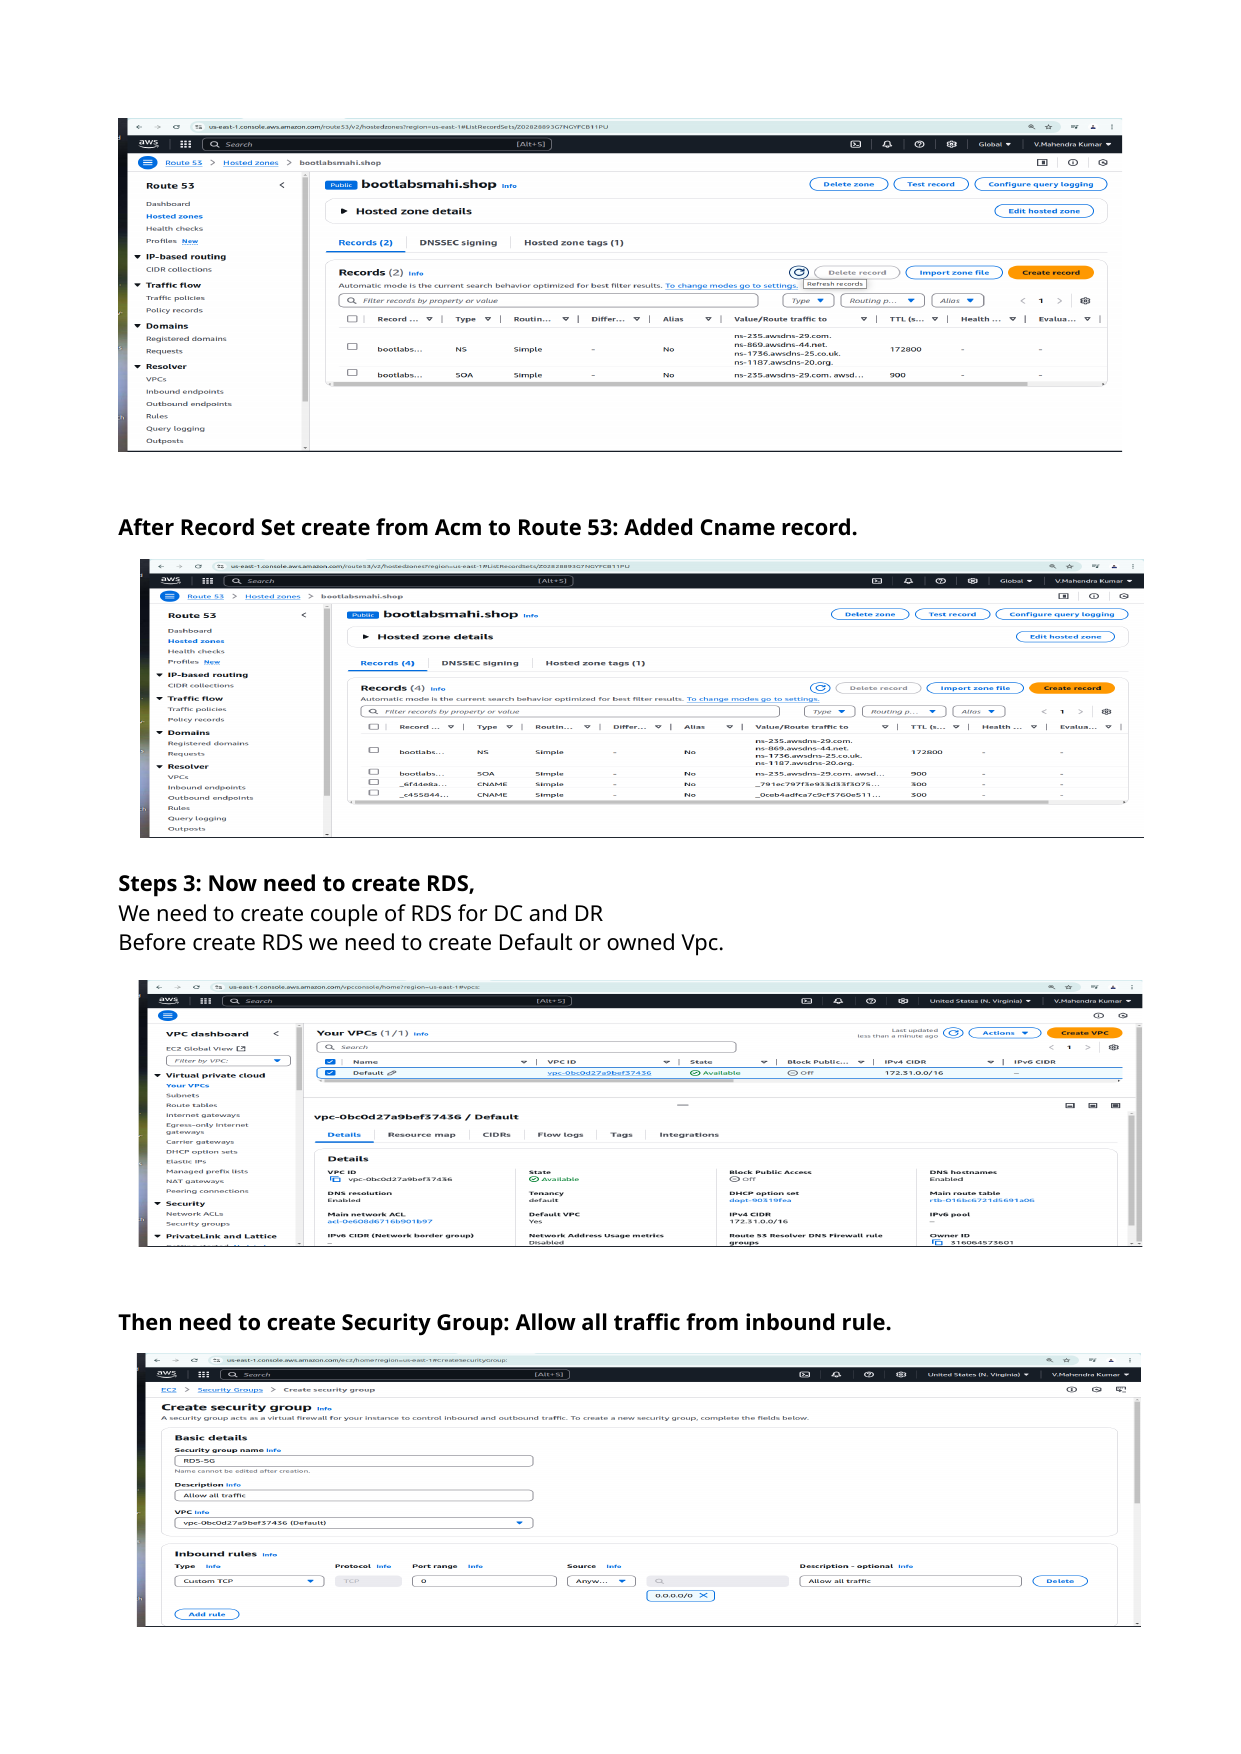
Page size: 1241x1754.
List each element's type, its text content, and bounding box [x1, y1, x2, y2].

text Then need to create Security Group: Allow all traffic from inbound rule. [118, 1306, 1122, 1336]
picture [140, 559, 1144, 838]
picture [118, 118, 1123, 452]
text After Record Set create from Acm to Route 53: Added Cname record. [118, 452, 1122, 868]
picture [136, 1353, 1141, 1627]
text We need to create couple of RDS for DC and DR [118, 897, 1122, 927]
picture [138, 980, 1143, 1247]
text Steps 3: Now need to create RDS, [118, 868, 1122, 897]
text Before create RDS we need to create Default or owned Vpc. [118, 927, 1122, 957]
